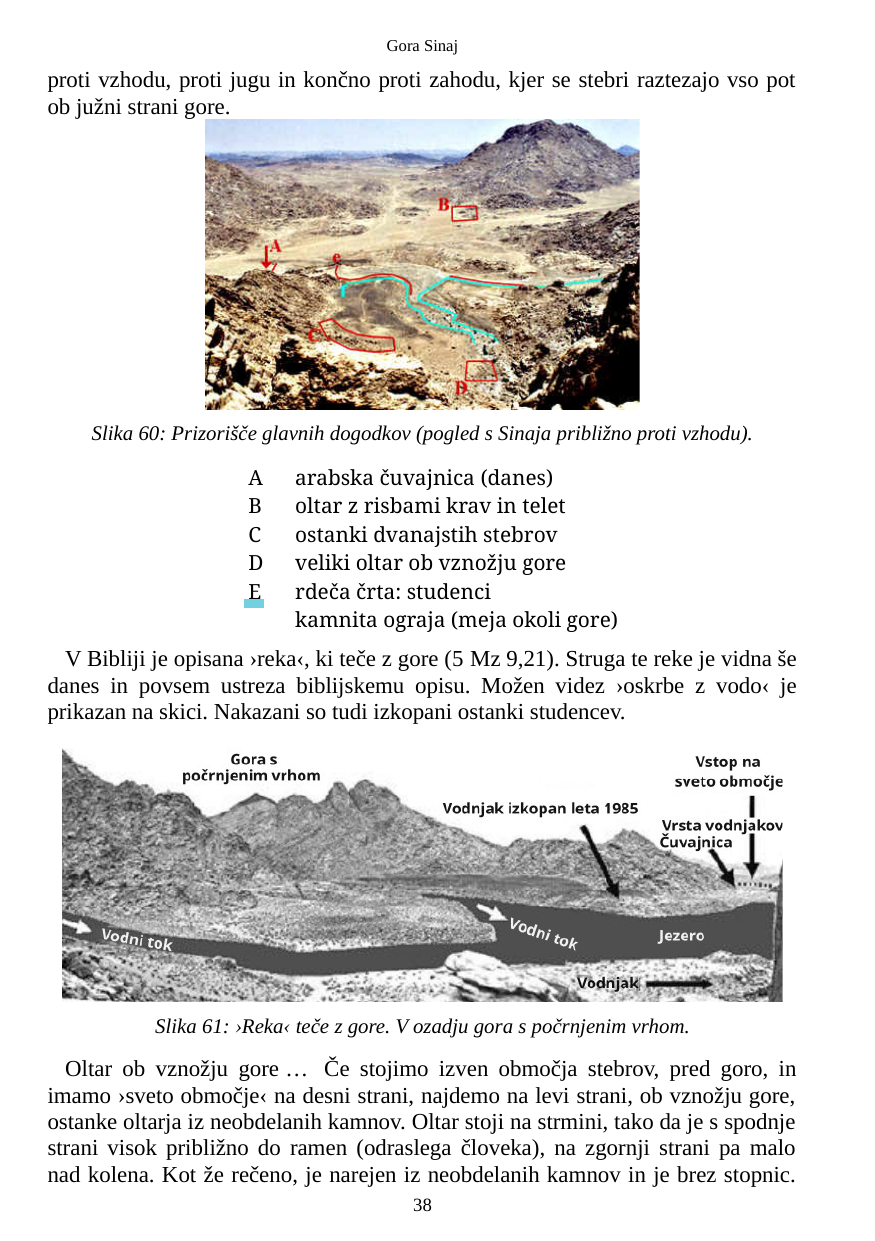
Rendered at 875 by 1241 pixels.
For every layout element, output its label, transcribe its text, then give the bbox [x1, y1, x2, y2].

text V Bibliji je opisana ›reka‹, ki teče z gore (5 Mz 9,21). Struga te reke je vidna še danes in povsem ustreza biblijskemu opisu. Možen videz ›oskrbe z vodo‹ je prikazan na skici. Nakazani so tudi izkopani ostanki studencev. [47, 646, 797, 724]
text A arabska čuvajnica (danes) B oltar z risbami krav in telet C ostanki dvanajstih stebrov D veliki oltar ob vznožju gore E rdeča črta: studenci kamnita ograja (meja okoli gore) [248, 445, 756, 634]
picture [62, 748, 783, 1002]
text Slika 61: ›Reka‹ teče z gore. V ozadju gora s počrnjenim vrhom. [62, 1002, 783, 1038]
text proti vzhodu, proti jugu in končno proti zahodu, kjer se stebri raztezajo vso pot ob južni strani gore. [47, 66, 797, 119]
text Slika 60: Prizorišče glavnih dogodkov (pogled s Sinaja približno proti vzhodu). [75, 119, 770, 445]
picture [205, 119, 640, 410]
text Oltar ob vznožju gore … Če stojimo izven območja stebrov, pred goro, in imamo ›sveto območje‹ na desni strani, najdemo na levi strani, ob vznožju gore, ostanke oltarja iz neobdelanih kamnov. Oltar stoji na strmini, tako da je s spodnje strani visok približno do ramen (odraslega človeka), na zgornji strani pa malo nad kolena. Kot že rečeno, je narejen iz neobdelanih kamnov in je brez stopnic. [47, 724, 797, 1187]
